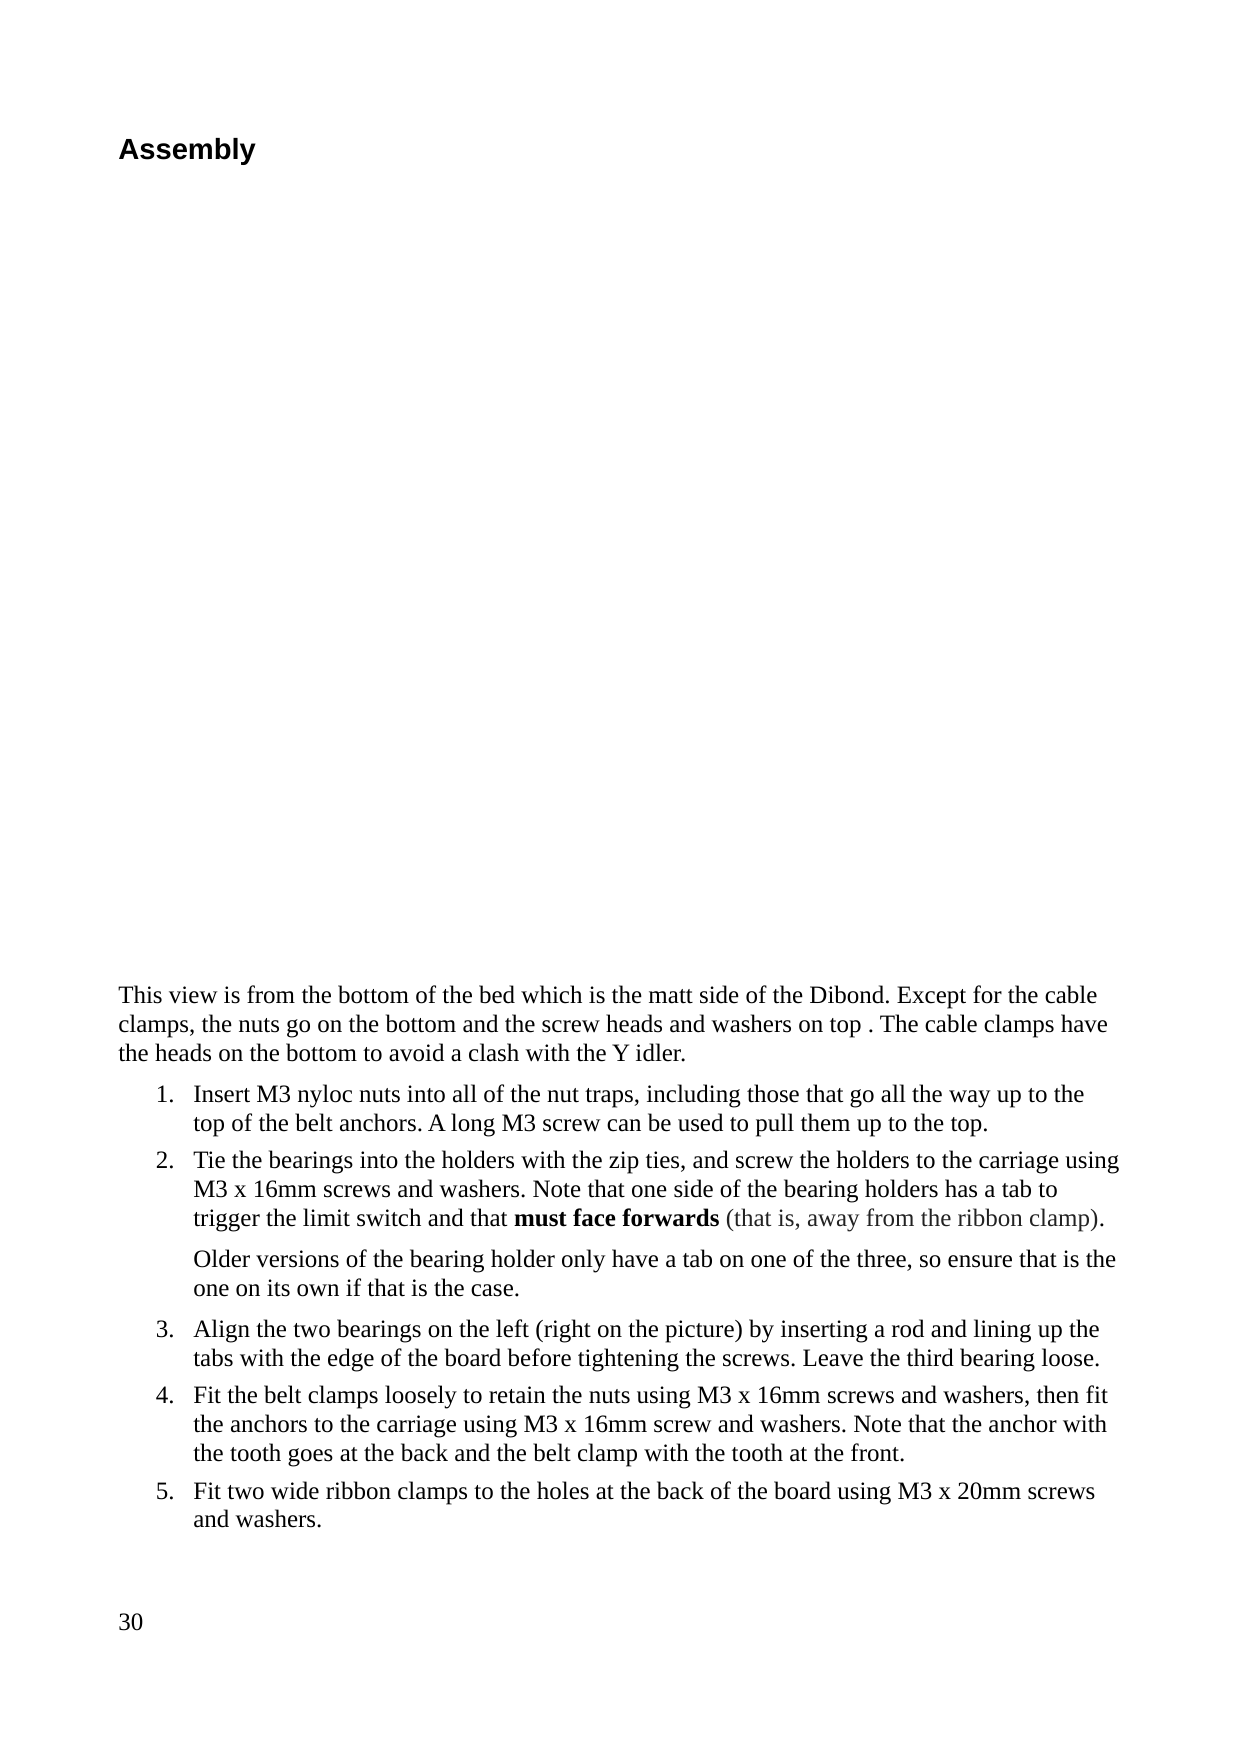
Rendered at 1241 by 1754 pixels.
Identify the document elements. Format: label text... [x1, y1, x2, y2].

text This view is from the bottom of the bed which is the matt side of the Dibond. Except for the cable clamps, the nuts go on the bottom and the screw heads and washers on top . The cable clamps have the heads on the bottom to avoid a clash with the Y idler. [118, 980, 1122, 1066]
list Insert M3 nyloc nuts into all of the nut traps, including those that go all the way up to the top of the belt anchors. A long M3 screw can be used to pull them up to the top. [156, 1079, 1122, 1136]
list Align the two bearings on the left (right on the picture) by inserting a rod and lining up the tabs with the edge of the board before tightening the screws. Leave the third bearing loose. [156, 1314, 1122, 1372]
list Older versions of the bearing holder only have a tab on one of the three, so ensure that is the one on its own if that is the case. [156, 1244, 1122, 1302]
list Fit two wide ribbon clamps to the holes at the back of the board using M3 x 20mm screws and washers. [156, 1476, 1122, 1533]
list Fit the belt clamps loosely to retain the nuts using M3 x 16mm screws and washers, then fit the anchors to the carriage using M3 x 16mm screw and washers. Note that the anchor with the tooth goes at the back and the belt clamp with the tooth at the front. [156, 1381, 1122, 1467]
list Tie the bearings into the holders with the zip ties, and screw the holders to the carriage using M3 x 16mm screws and washers. Note that one side of the bearing holders has a tab to trigger the limit switch and that must face forwards (that is, away from the ribbon clamp). [156, 1145, 1122, 1232]
subtitle Assembly [118, 132, 1122, 165]
